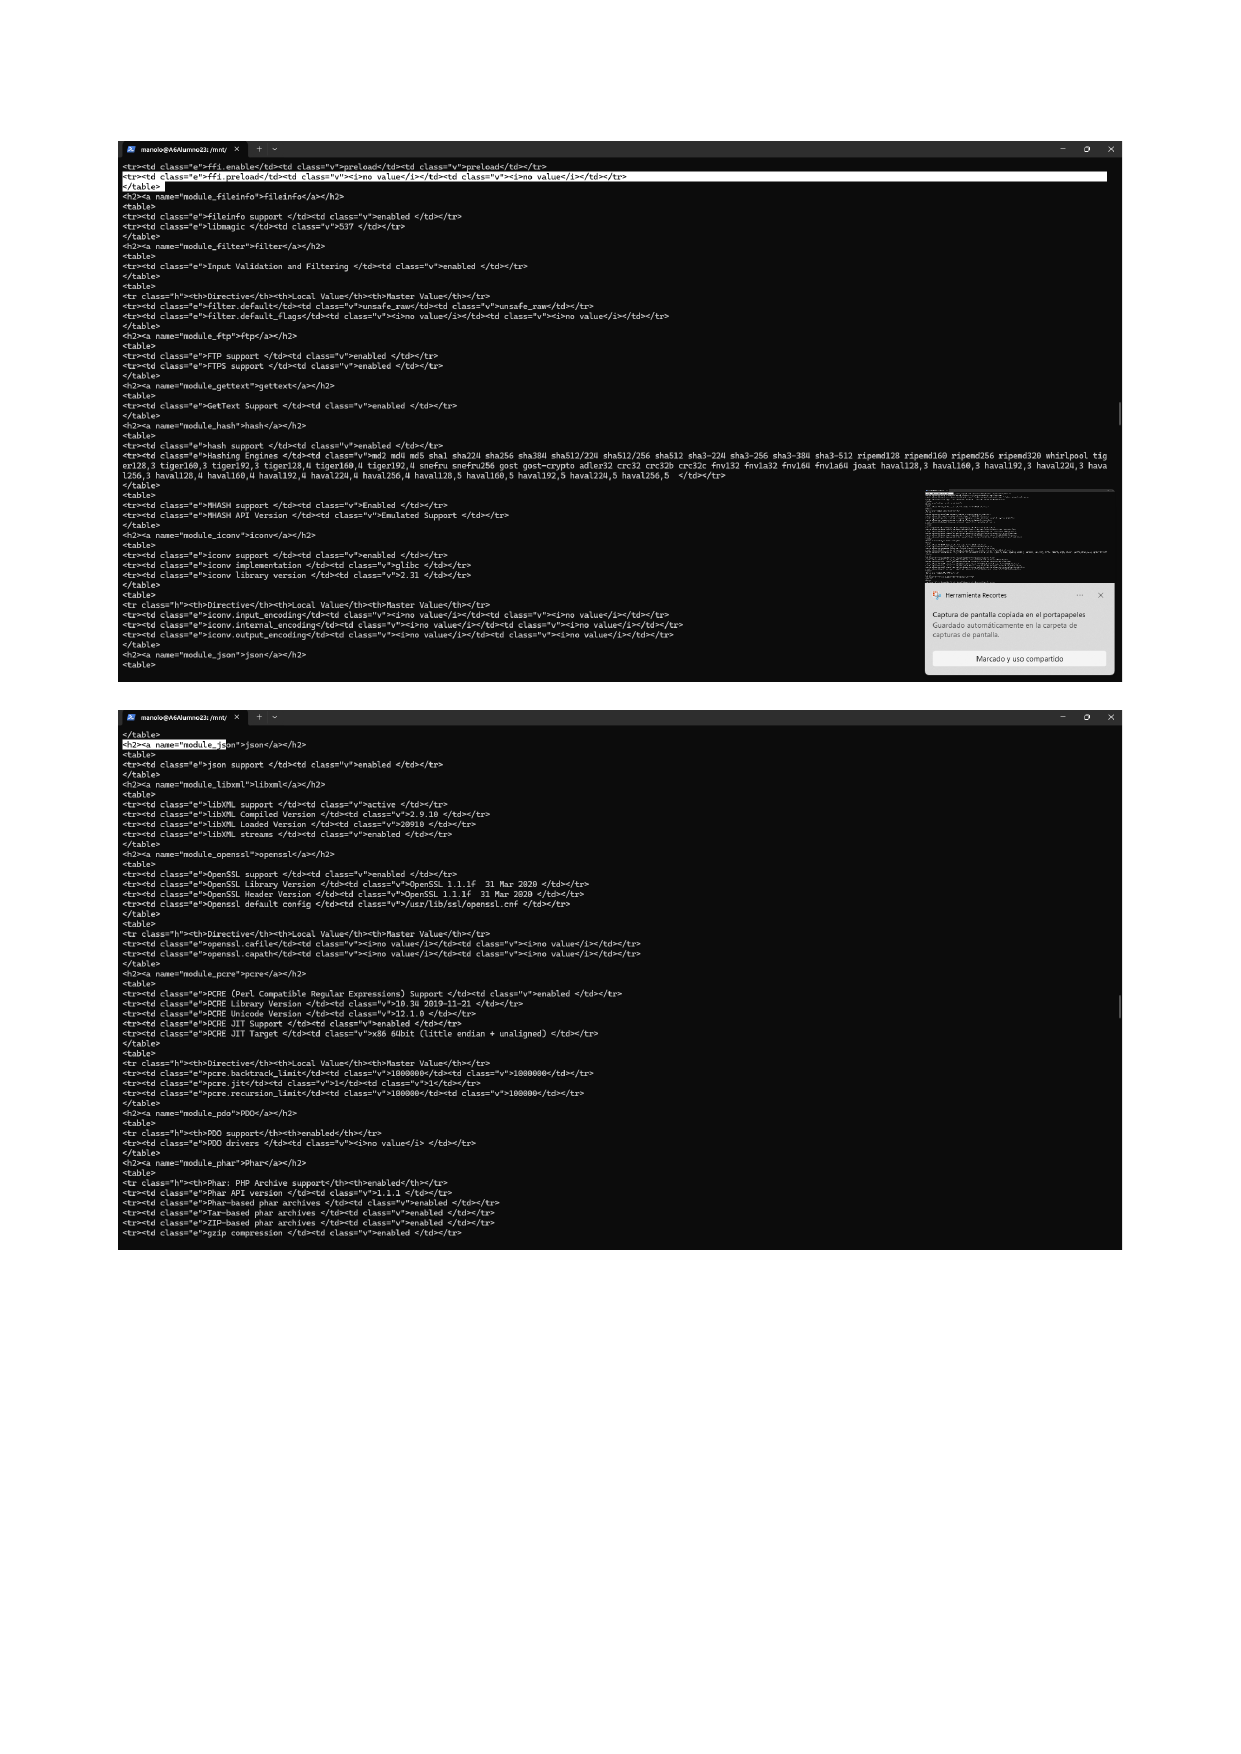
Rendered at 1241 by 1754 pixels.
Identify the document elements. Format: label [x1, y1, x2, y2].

picture [118, 710, 1123, 1250]
picture [118, 141, 1123, 682]
